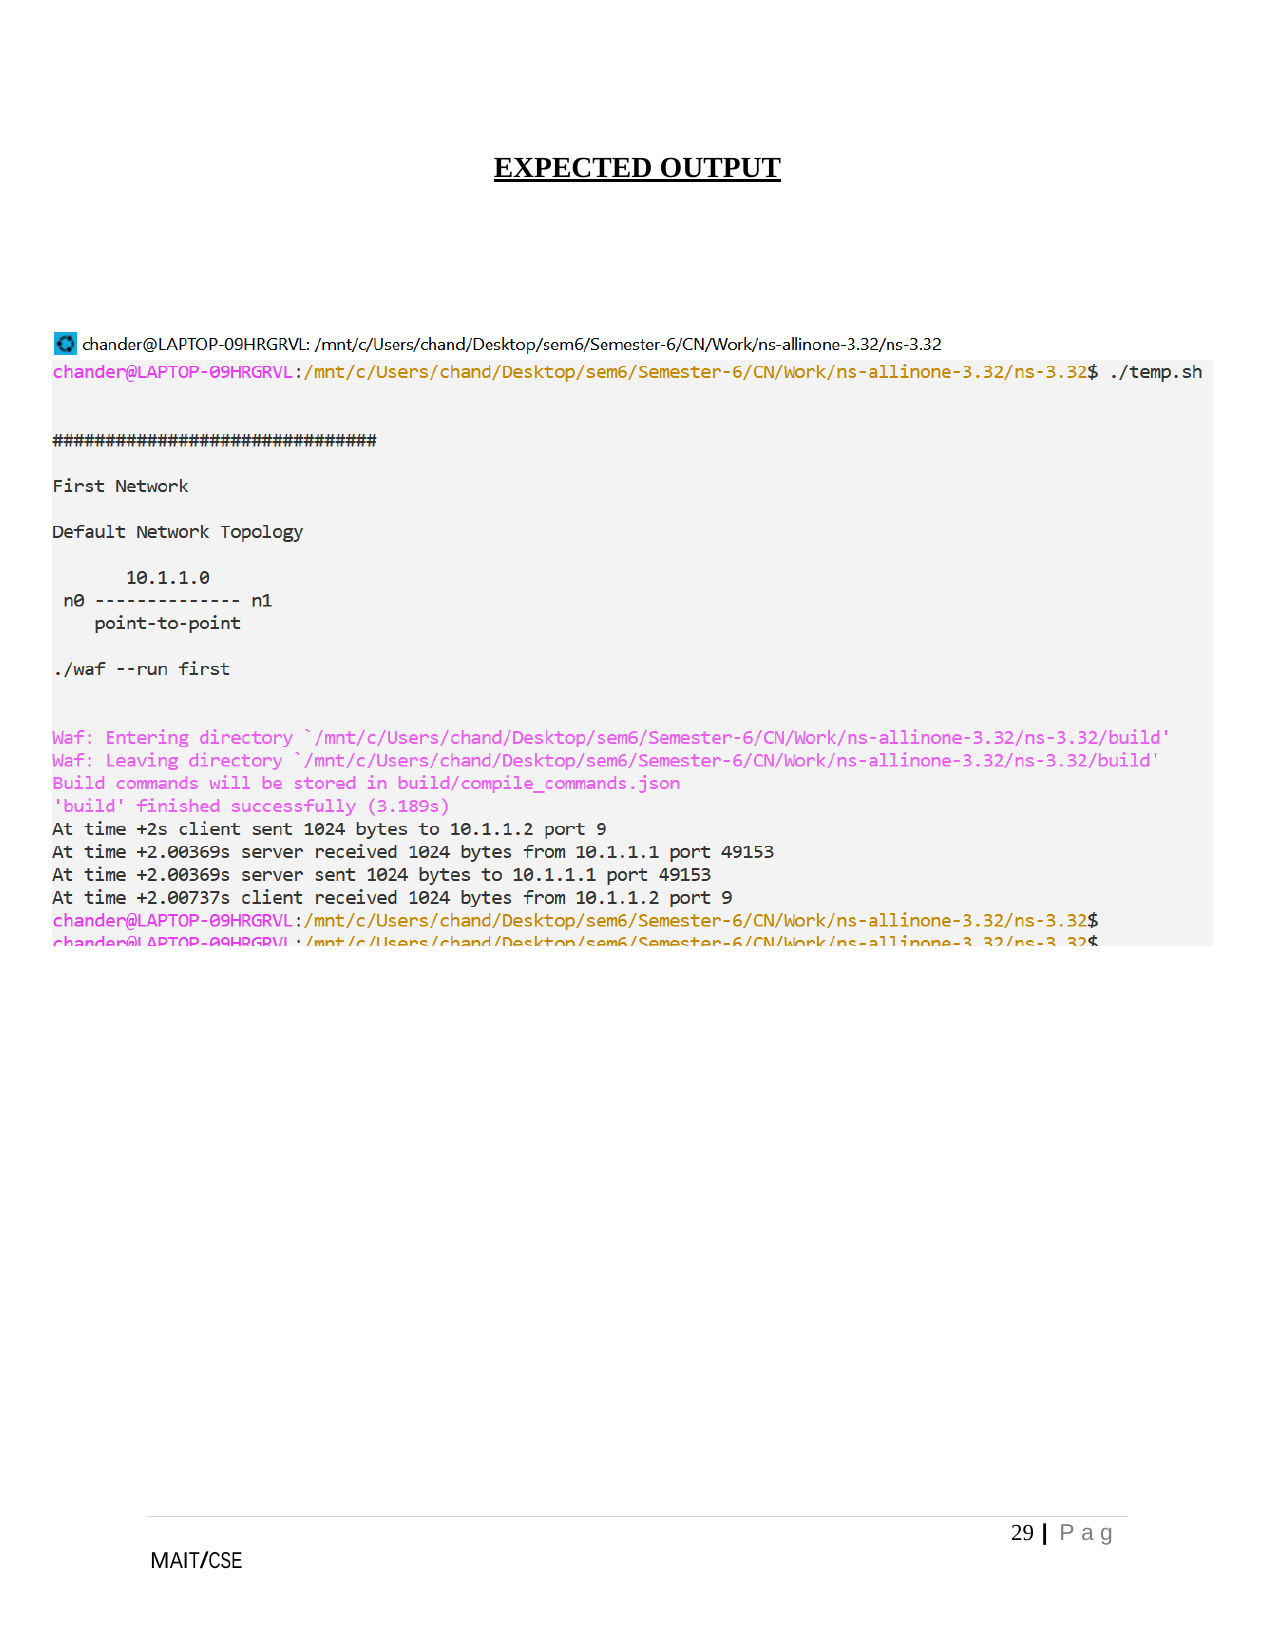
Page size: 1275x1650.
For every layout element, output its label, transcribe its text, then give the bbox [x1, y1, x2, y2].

text EXPECTED OUTPUT [348, 150, 927, 183]
picture [52, 327, 1213, 946]
